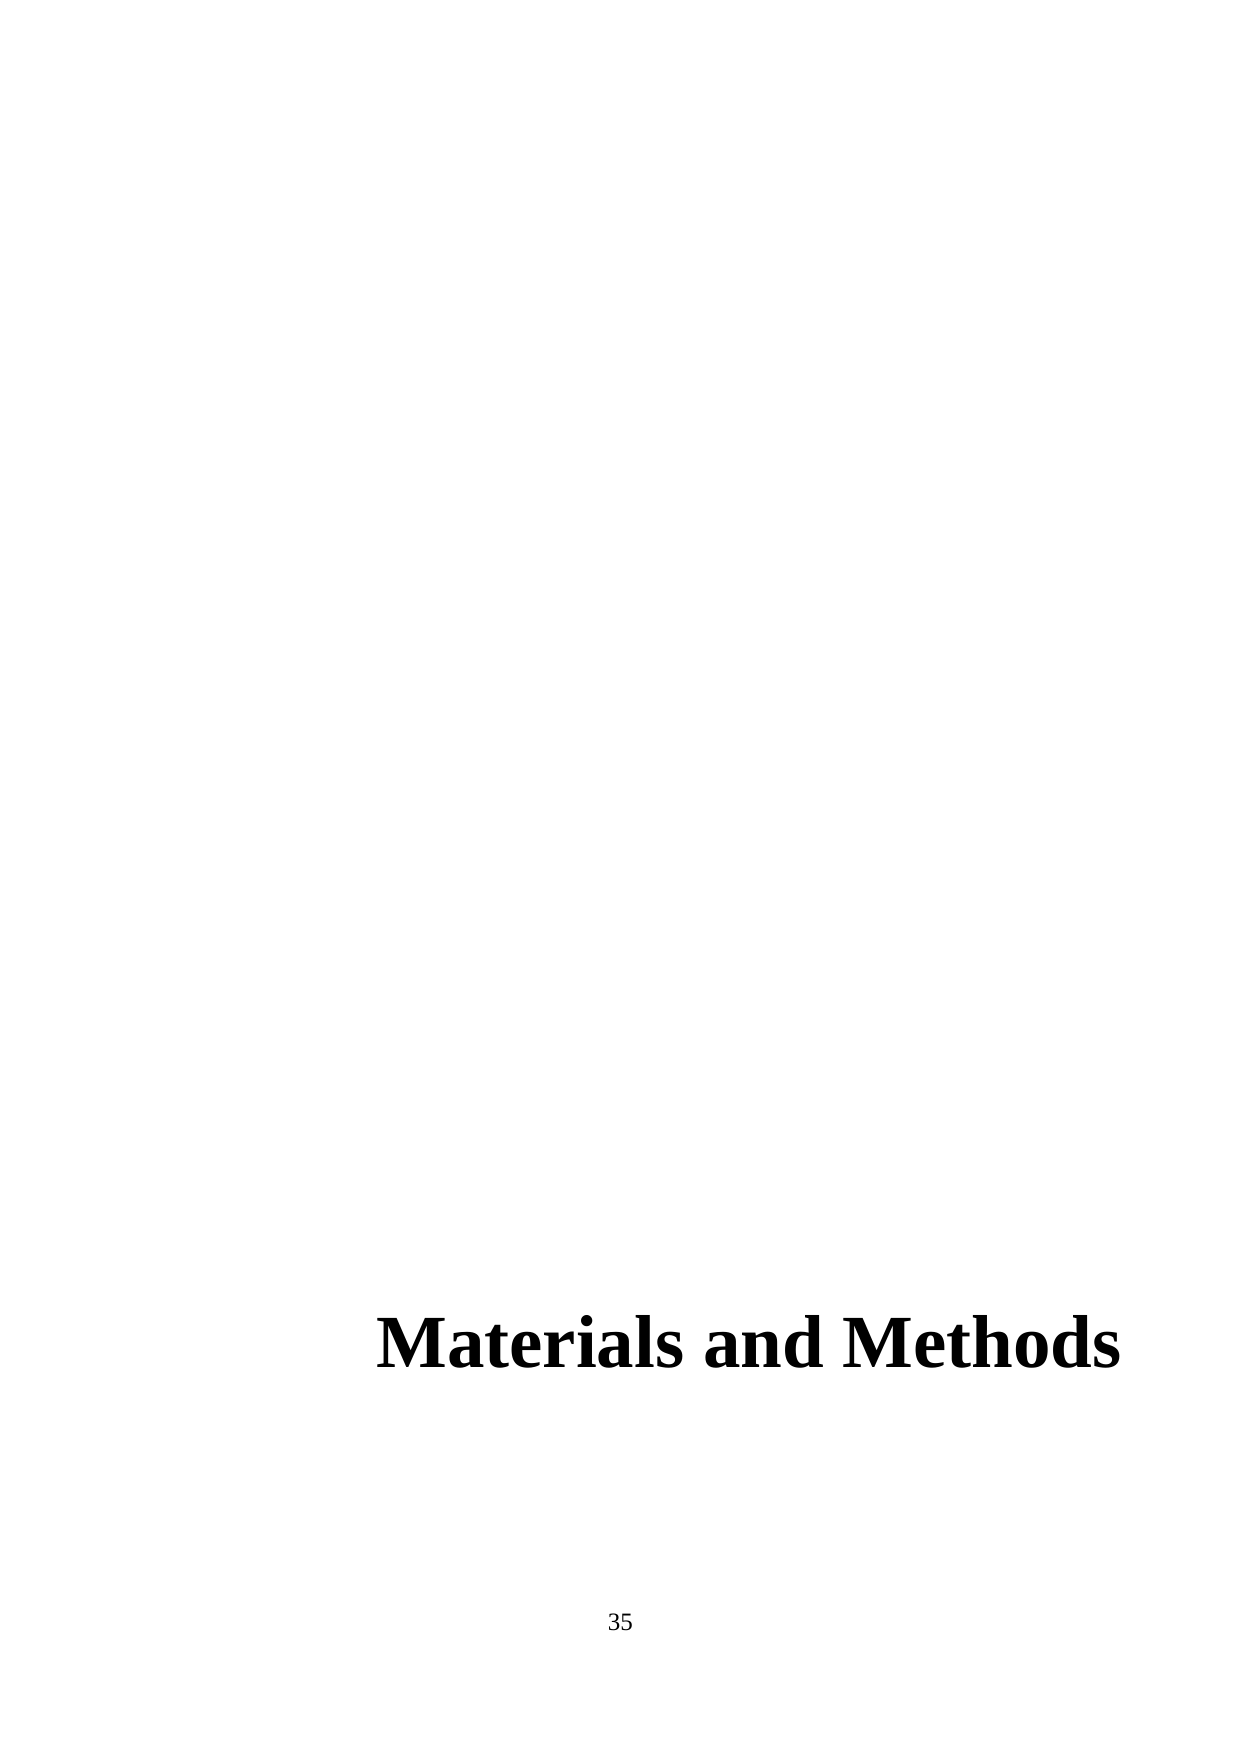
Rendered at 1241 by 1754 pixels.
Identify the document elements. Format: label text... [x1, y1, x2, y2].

subtitle Materials and Methods [118, 1298, 1122, 1384]
